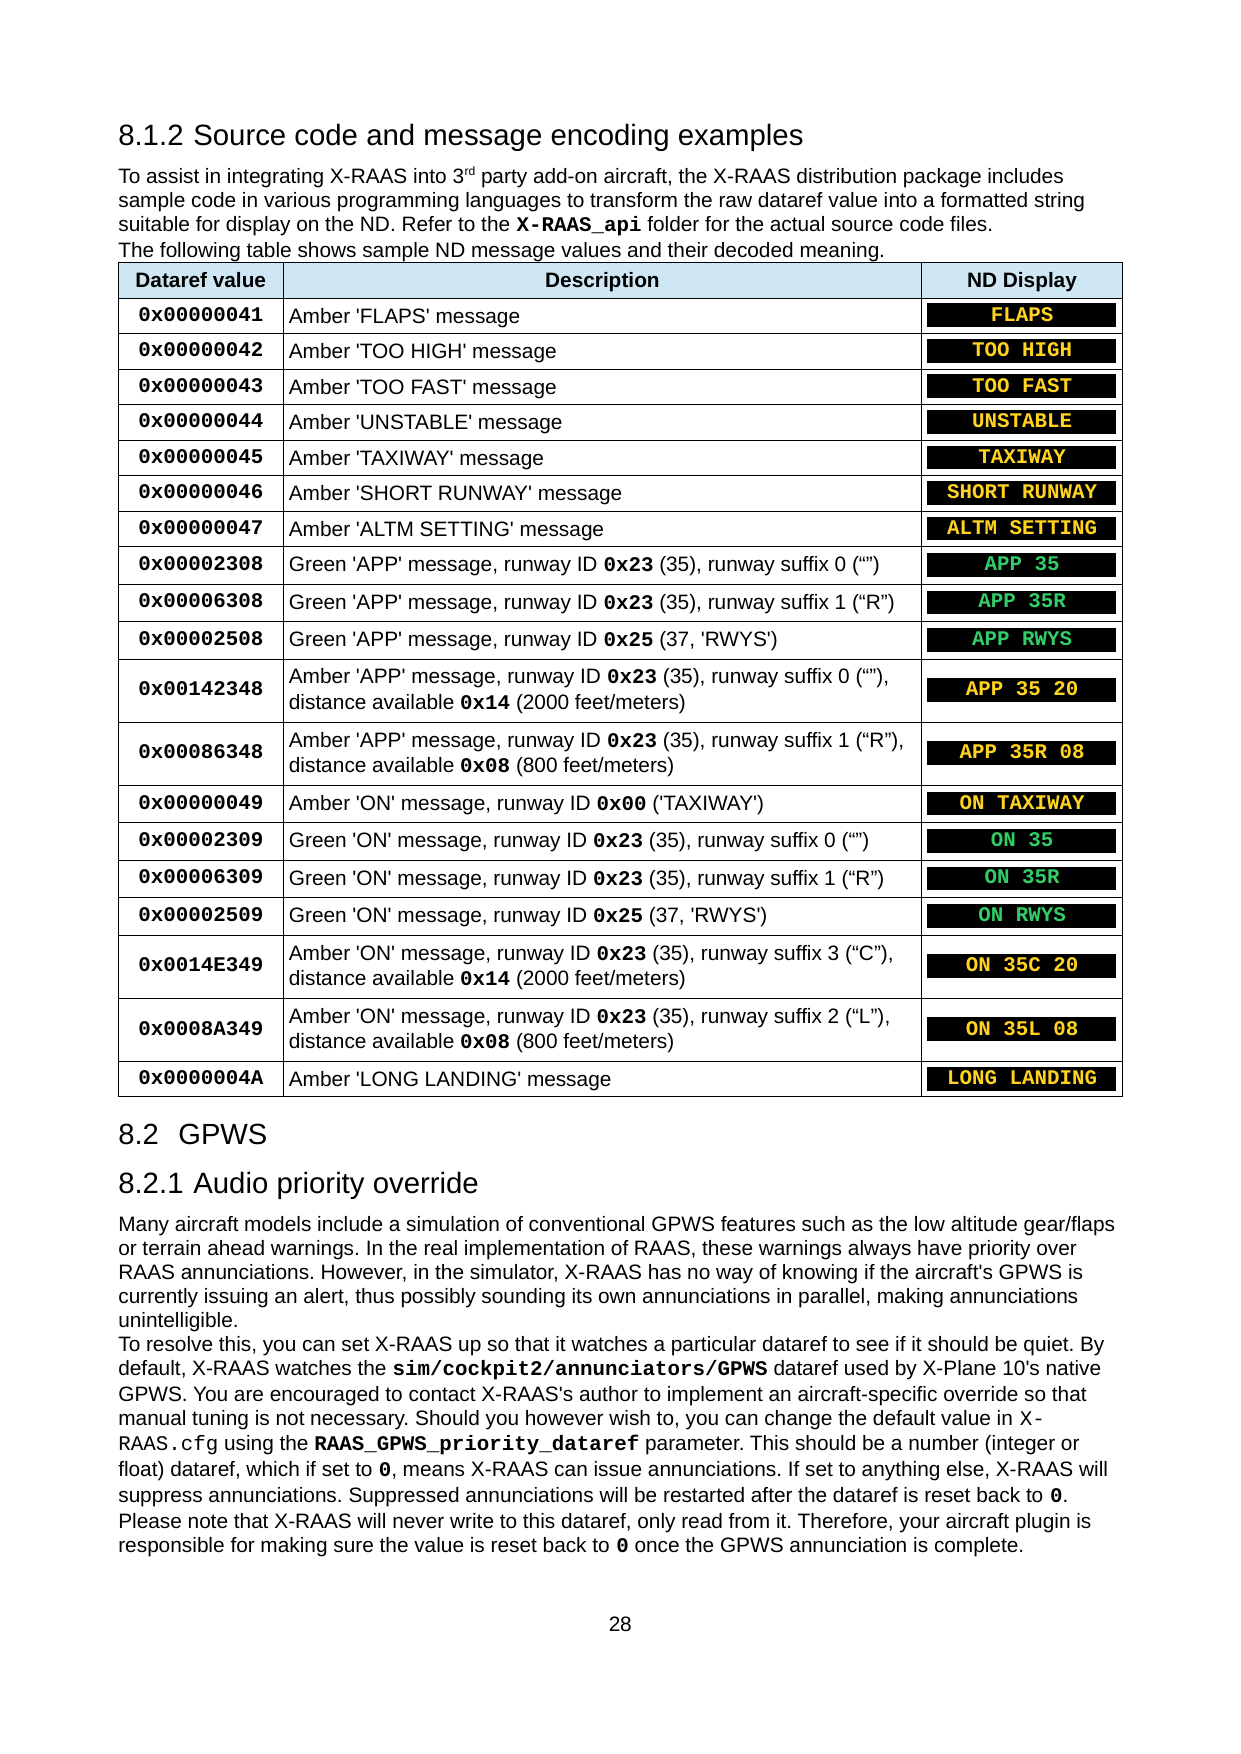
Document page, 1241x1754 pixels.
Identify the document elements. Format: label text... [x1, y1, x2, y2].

table_header ND Display [922, 263, 1122, 298]
table_cell Green 'APP' message, runway ID 0x23 (35), runway suffix 0 (“”) [284, 547, 921, 584]
table_cell Amber 'FLAPS' message [284, 299, 921, 333]
subtitle GPWS [118, 1117, 1122, 1151]
table_cell 0x00006308 [119, 585, 283, 621]
table_cell 0x0000004A [119, 1062, 283, 1096]
table_cell APP 35 [922, 547, 1122, 584]
table_cell Amber 'ON' message, runway ID 0x23 (35), runway suffix 3 (“C”), distance available 0x14 (2000 feet/meters) [284, 936, 921, 998]
table_cell 0x00006309 [119, 861, 283, 897]
table_cell Amber 'TAXIWAY' message [284, 441, 921, 475]
table_cell Amber 'LONG LANDING' message [284, 1062, 921, 1096]
table_cell 0x00086348 [119, 723, 283, 785]
table_cell Amber 'ON' message, runway ID 0x00 ('TAXIWAY') [284, 786, 921, 822]
table_cell 0x00142348 [119, 660, 283, 722]
table_cell TAXIWAY [922, 441, 1122, 475]
table_cell ON 35C 20 [922, 936, 1122, 998]
table_cell ALTM SETTING [922, 512, 1122, 546]
table_cell 0x00002509 [119, 898, 283, 934]
subtitle Source code and message encoding examples [118, 118, 1122, 152]
table_cell APP RWYS [922, 622, 1122, 658]
table_cell APP 35R 08 [922, 723, 1122, 785]
table_cell Amber 'SHORT RUNWAY' message [284, 476, 921, 511]
text The following table shows sample ND message values and their decoded meaning. [118, 238, 1122, 262]
table_cell APP 35 20 [922, 660, 1122, 722]
table_cell ON 35L 08 [922, 999, 1122, 1061]
table_cell 0x00002309 [119, 823, 283, 860]
table_cell 0x0014E349 [119, 936, 283, 998]
table_cell 0x0008A349 [119, 999, 283, 1061]
table_cell APP 35R [922, 585, 1122, 621]
table_cell Amber 'APP' message, runway ID 0x23 (35), runway suffix 1 (“R”), distance available 0x08 (800 feet/meters) [284, 723, 921, 785]
subtitle Audio priority override [118, 1166, 1122, 1199]
table_cell SHORT RUNWAY [922, 476, 1122, 511]
table_cell 0x00000049 [119, 786, 283, 822]
table_cell 0x00002508 [119, 622, 283, 658]
table_cell Green 'ON' message, runway ID 0x23 (35), runway suffix 0 (“”) [284, 823, 921, 860]
table_cell Green 'APP' message, runway ID 0x23 (35), runway suffix 1 (“R”) [284, 585, 921, 621]
table_cell 0x00000047 [119, 512, 283, 546]
table_cell 0x00000044 [119, 405, 283, 440]
text Many aircraft models include a simulation of conventional GPWS features such as the low altitude gear/flaps or terrain ahead warnings. In the real implementation of RAAS, these warnings always have priority over RAAS annunciations. However, in the simulator, X-RAAS has no way of knowing if the aircraft's GPWS is currently issuing an alert, thus possibly sounding its own annunciations in parallel, making annunciations unintelligible. [118, 1212, 1122, 1332]
table_header Dataref value [119, 263, 283, 298]
text To assist in integrating X-RAAS into 3rd party add-on aircraft, the X-RAAS distribution package includes sample code in various programming languages to transform the raw dataref value into a formatted string suitable for display on the ND. Refer to the X-RAAS_api folder for the actual source code files. [118, 164, 1122, 238]
table_cell 0x00000042 [119, 334, 283, 369]
table_cell Green 'ON' message, runway ID 0x25 (37, 'RWYS') [284, 898, 921, 934]
table_cell Amber 'ON' message, runway ID 0x23 (35), runway suffix 2 (“L”), distance available 0x08 (800 feet/meters) [284, 999, 921, 1061]
table_cell ON RWYS [922, 898, 1122, 934]
table_cell 0x00000046 [119, 476, 283, 511]
table_header Description [284, 263, 921, 298]
table_cell TOO HIGH [922, 334, 1122, 369]
table_cell 0x00000043 [119, 370, 283, 404]
table_cell Amber 'TOO HIGH' message [284, 334, 921, 369]
table_cell Amber 'APP' message, runway ID 0x23 (35), runway suffix 0 (“”), distance available 0x14 (2000 feet/meters) [284, 660, 921, 722]
table_cell TOO FAST [922, 370, 1122, 404]
table_cell Amber 'UNSTABLE' message [284, 405, 921, 440]
table_cell Green 'APP' message, runway ID 0x25 (37, 'RWYS') [284, 622, 921, 658]
table_cell FLAPS [922, 299, 1122, 333]
table_cell UNSTABLE [922, 405, 1122, 440]
table_cell Amber 'ALTM SETTING' message [284, 512, 921, 546]
table_cell ON TAXIWAY [922, 786, 1122, 822]
table_cell 0x00002308 [119, 547, 283, 584]
table_cell 0x00000041 [119, 299, 283, 333]
table_cell LONG LANDING [922, 1062, 1122, 1096]
table_cell ON 35 [922, 823, 1122, 860]
table_cell Green 'ON' message, runway ID 0x23 (35), runway suffix 1 (“R”) [284, 861, 921, 897]
table_cell 0x00000045 [119, 441, 283, 475]
table_cell Amber 'TOO FAST' message [284, 370, 921, 404]
text To resolve this, you can set X-RAAS up so that it watches a particular dataref to see if it should be quiet. By default, X-RAAS watches the sim/cockpit2/annunciators/GPWS dataref used by X-Plane 10's native GPWS. You are encouraged to contact X-RAAS's author to implement an aircraft-specific override so that manual tuning is not necessary. Should you however wish to, you can change the default value in X-RAAS.cfg using the RAAS_GPWS_priority_dataref parameter. This should be a number (integer or float) dataref, which if set to 0, means X-RAAS can issue annunciations. If set to anything else, X-RAAS will suppress annunciations. Suppressed annunciations will be restarted after the dataref is reset back to 0. Please note that X-RAAS will never write to this dataref, only read from it. Therefore, your aircraft plugin is responsible for making sure the value is reset back to 0 once the GPWS annunciation is complete. [118, 1332, 1122, 1558]
table_cell ON 35R [922, 861, 1122, 897]
